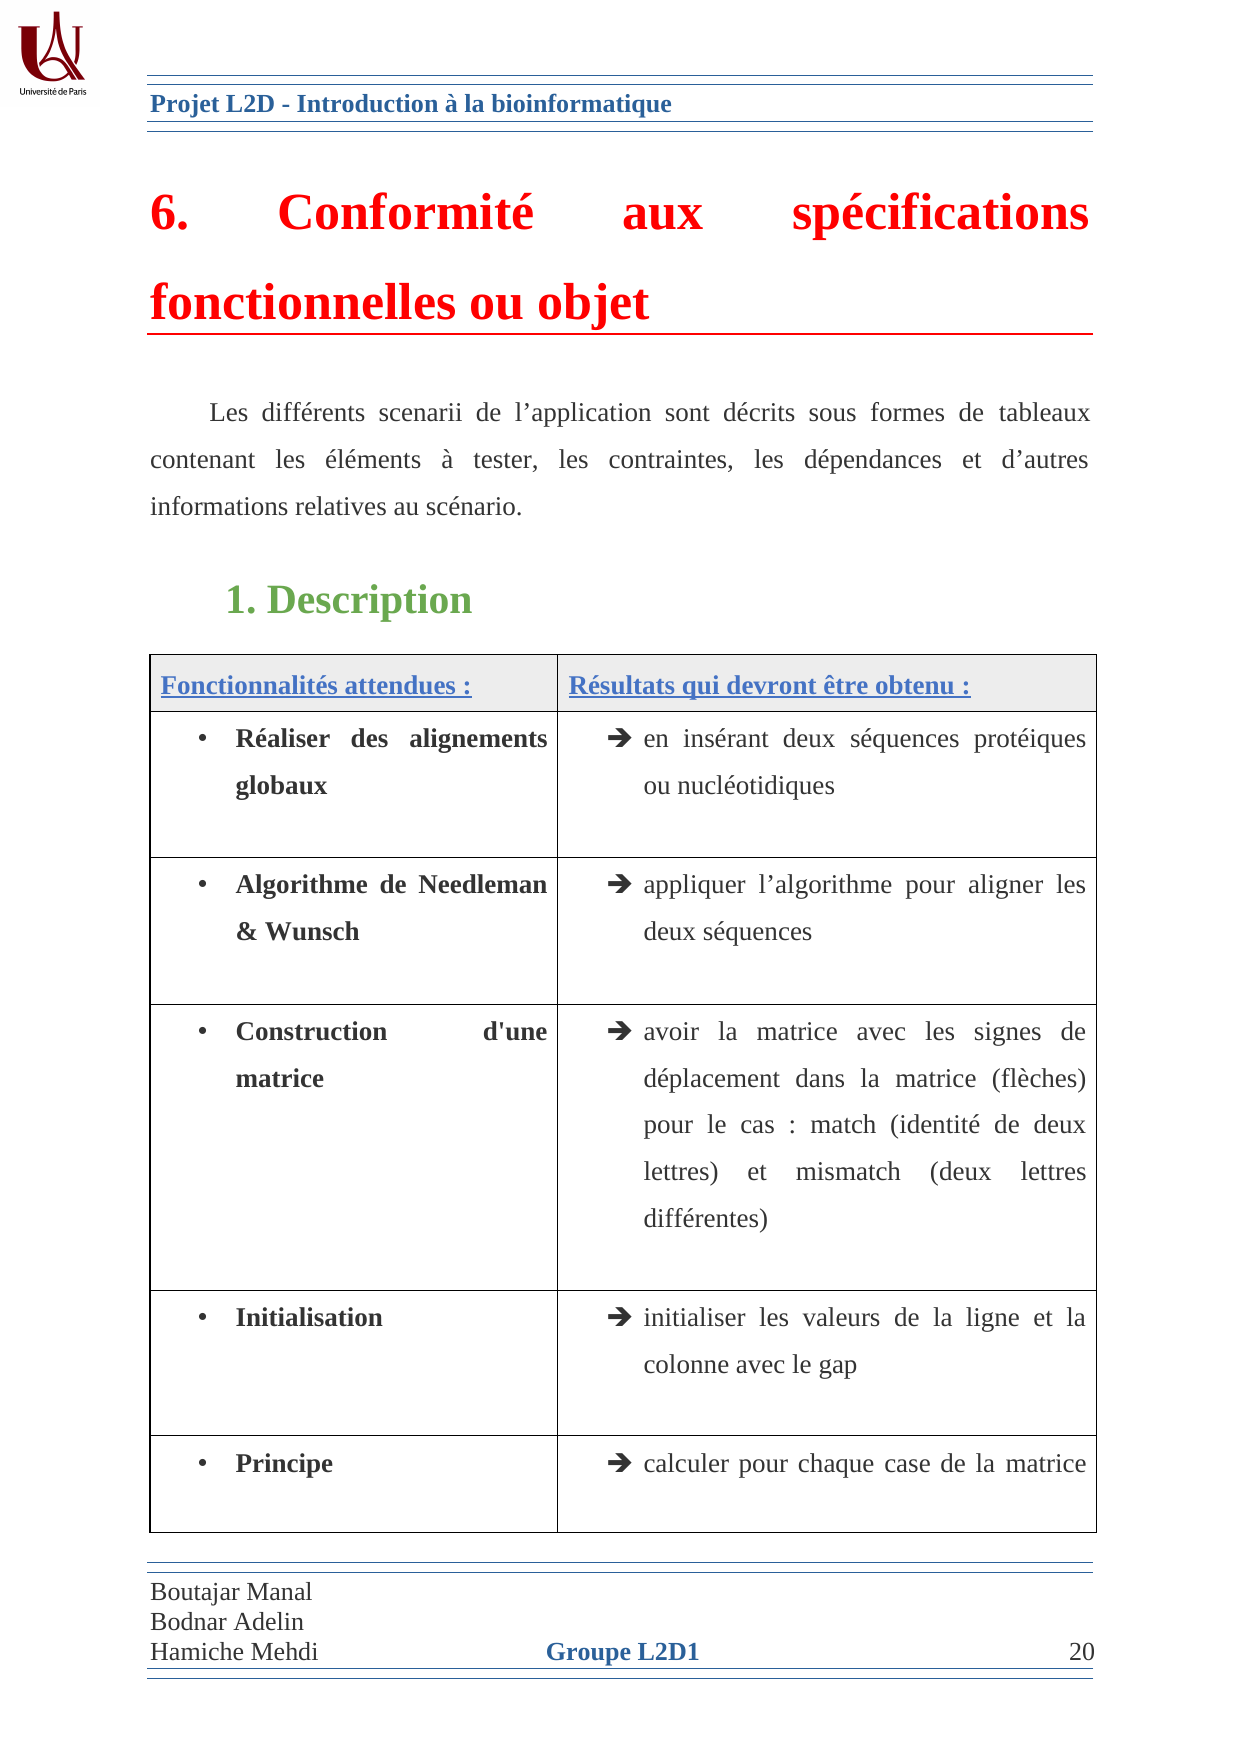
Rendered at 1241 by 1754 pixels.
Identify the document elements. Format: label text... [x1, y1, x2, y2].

table_cell Initialisation [151, 1291, 557, 1435]
subtitle 6. Conformité aux spécifications fonctionnelles ou objet [147, 178, 1093, 333]
table_cell Réaliser des alignements globaux [151, 712, 557, 857]
table_cell initialiser les valeurs de la ligne et la colonne avec le gap [558, 1291, 1096, 1435]
table_cell Construction d'une matrice [151, 1005, 557, 1289]
table_header Fonctionnalités attendues : [151, 655, 557, 711]
table_cell appliquer l’algorithme pour aligner les deux séquences [558, 858, 1096, 1004]
table_cell avoir la matrice avec les signes de déplacement dans la matrice (flèches) pour le cas : match (identité de deux lettres) et mismatch (deux lettres différentes) [558, 1005, 1096, 1289]
table_cell Principe [151, 1436, 557, 1532]
table_cell Algorithme de Needleman & Wunsch [151, 858, 557, 1004]
table_cell calculer pour chaque case de la matrice [558, 1436, 1096, 1532]
subtitle 1. Description [150, 574, 1090, 622]
text Les différents scenarii de l’application sont décrits sous formes de tableaux contenant les éléments à tester, les contraintes, les dépendances et d’autres informations relatives au scénario. [150, 397, 1090, 521]
picture [0, 0, 101, 107]
table_header Résultats qui devront être obtenu : [558, 655, 1096, 711]
table_cell en insérant deux séquences protéiques ou nucléotidiques [558, 712, 1096, 857]
